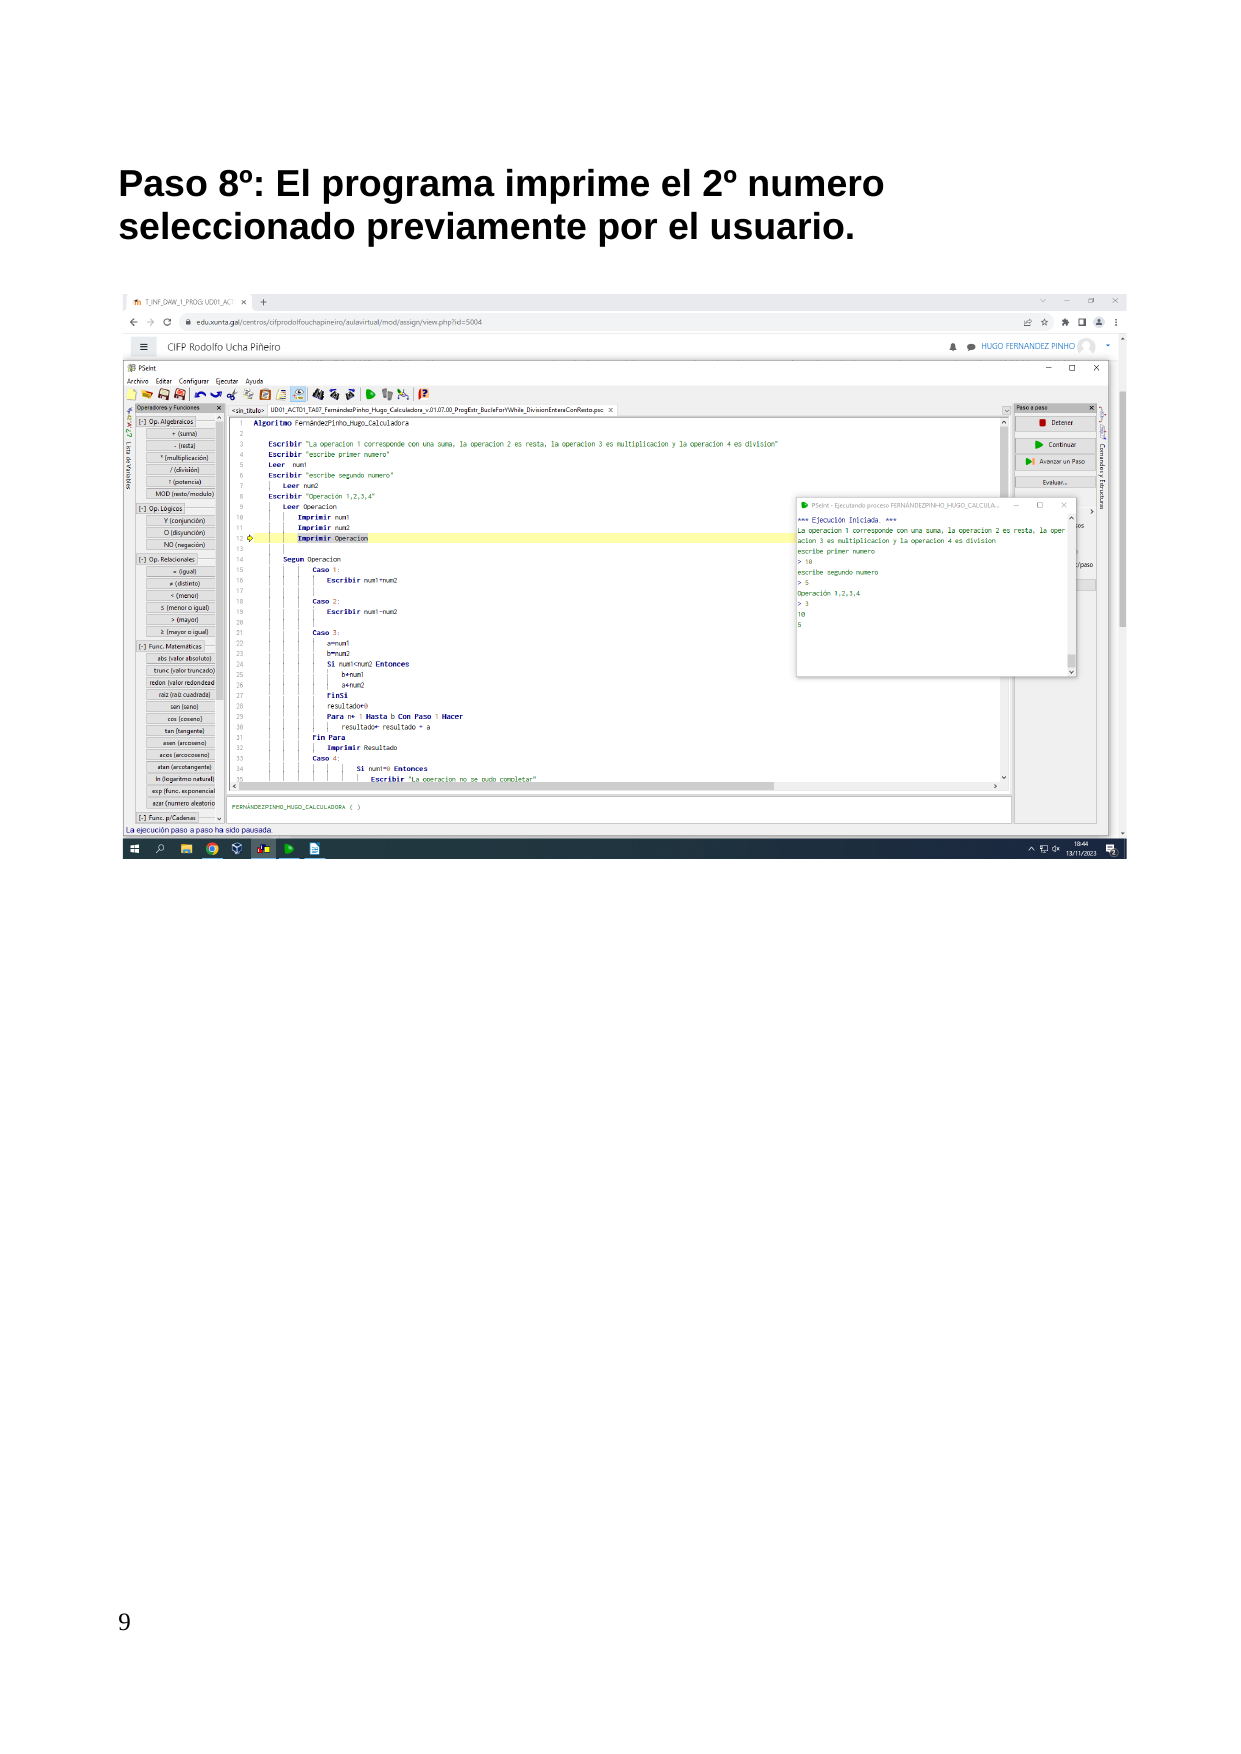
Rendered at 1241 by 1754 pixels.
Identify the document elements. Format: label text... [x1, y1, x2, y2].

subtitle Paso 8º: El programa imprime el 2º numero seleccionado previamente por el usuario. [118, 118, 1122, 247]
picture [122, 294, 1127, 859]
